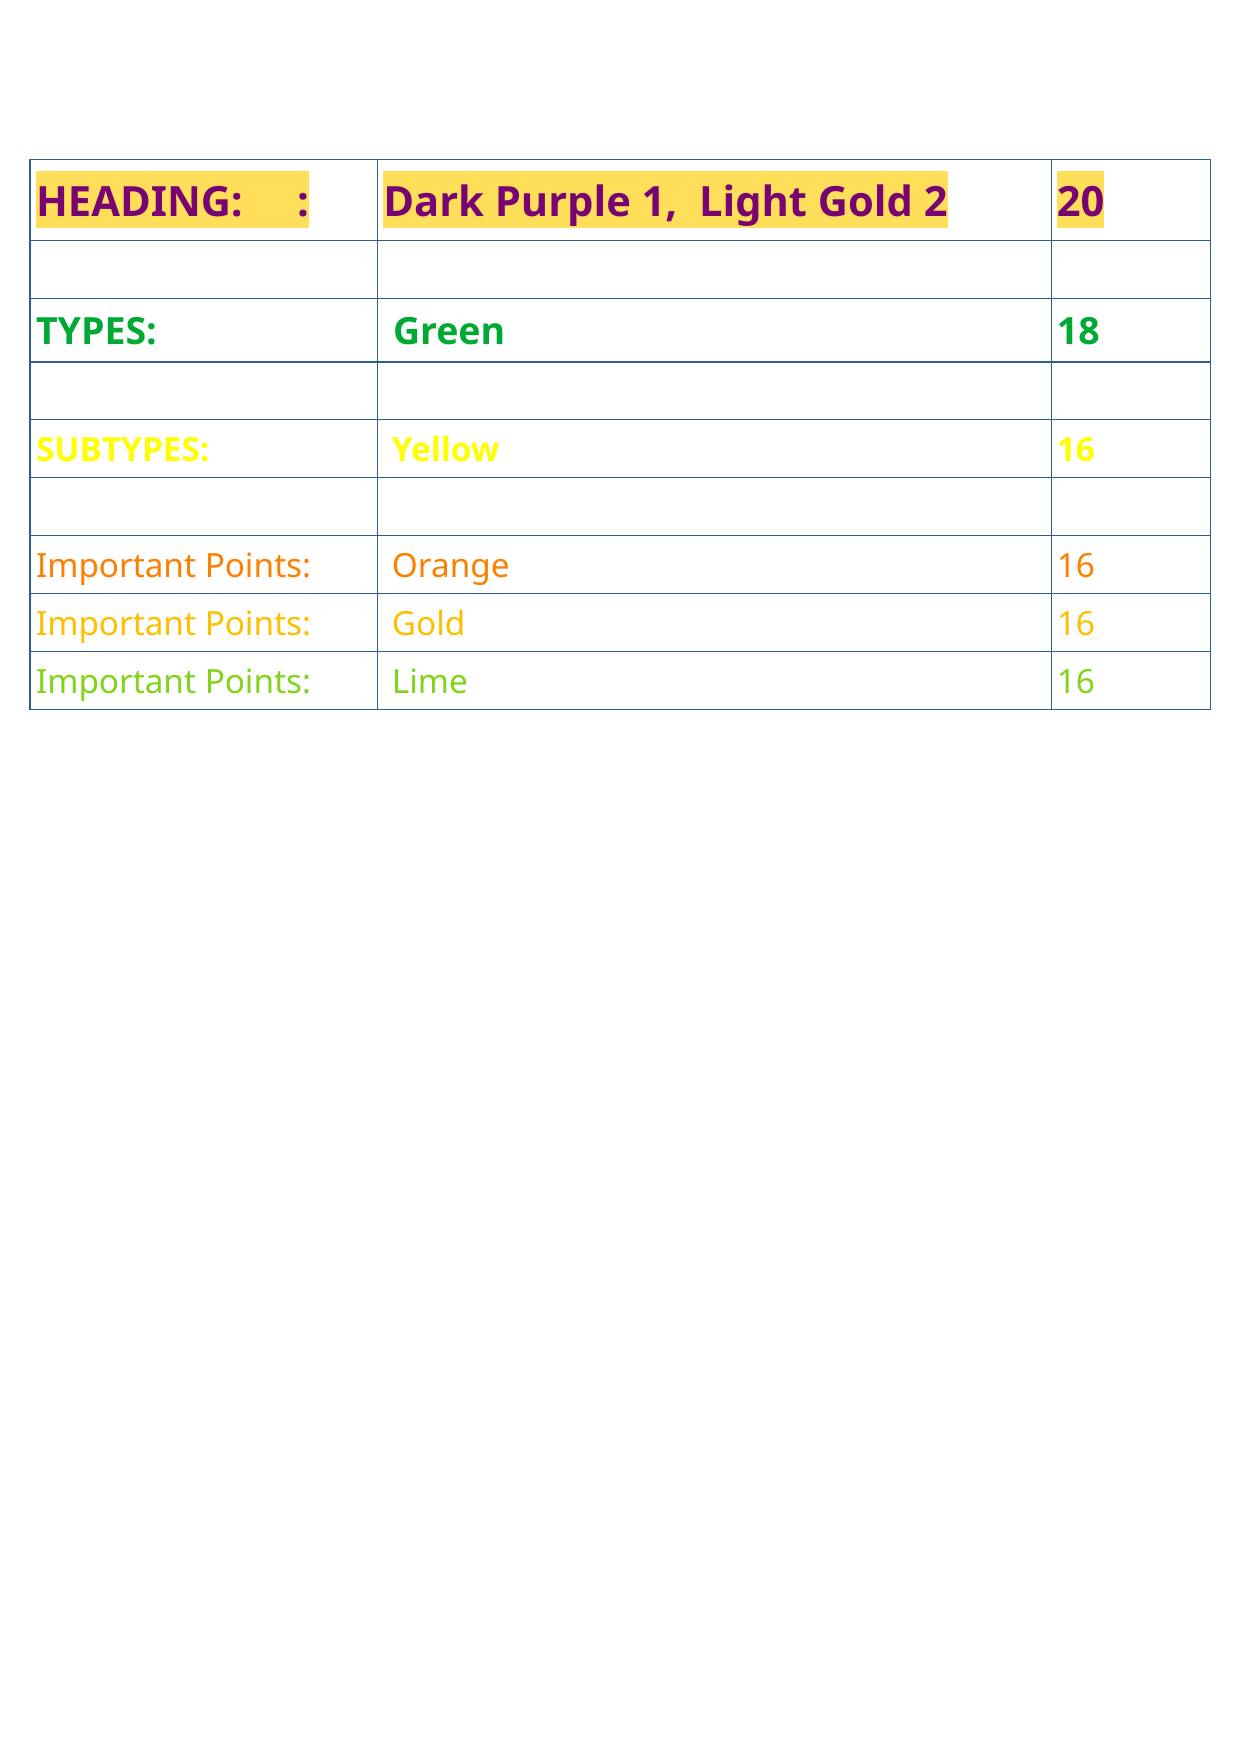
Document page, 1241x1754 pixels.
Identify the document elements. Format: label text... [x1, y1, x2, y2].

table_cell [1052, 241, 1210, 298]
table_cell Green [378, 299, 1051, 361]
table_cell [378, 478, 1051, 535]
table_cell 16 [1052, 536, 1210, 593]
table_cell SUBTYPES: [31, 420, 377, 477]
table_cell [31, 241, 377, 298]
table_cell [1052, 478, 1210, 535]
table_header Dark Purple 1, Light Gold 2 [378, 160, 1051, 240]
table_cell [31, 363, 377, 419]
table_cell Important Points: [31, 536, 377, 593]
table_cell Yellow [378, 420, 1051, 477]
table_cell [31, 478, 377, 535]
table_cell 16 [1052, 420, 1210, 477]
table_cell [378, 241, 1051, 298]
table_cell [378, 363, 1051, 419]
table_cell 18 [1052, 299, 1210, 361]
table_cell 16 [1052, 594, 1210, 651]
table_cell Lime [378, 652, 1051, 709]
table_cell [1052, 363, 1210, 419]
table_cell Gold [378, 594, 1051, 651]
table_cell Important Points: [31, 594, 377, 651]
table_header HEADING: : [31, 160, 377, 240]
table_cell Important Points: [31, 652, 377, 709]
table_cell Orange [378, 536, 1051, 593]
table_cell 16 [1052, 652, 1210, 709]
table_cell TYPES: [31, 299, 377, 361]
table_header 20 [1052, 160, 1210, 240]
